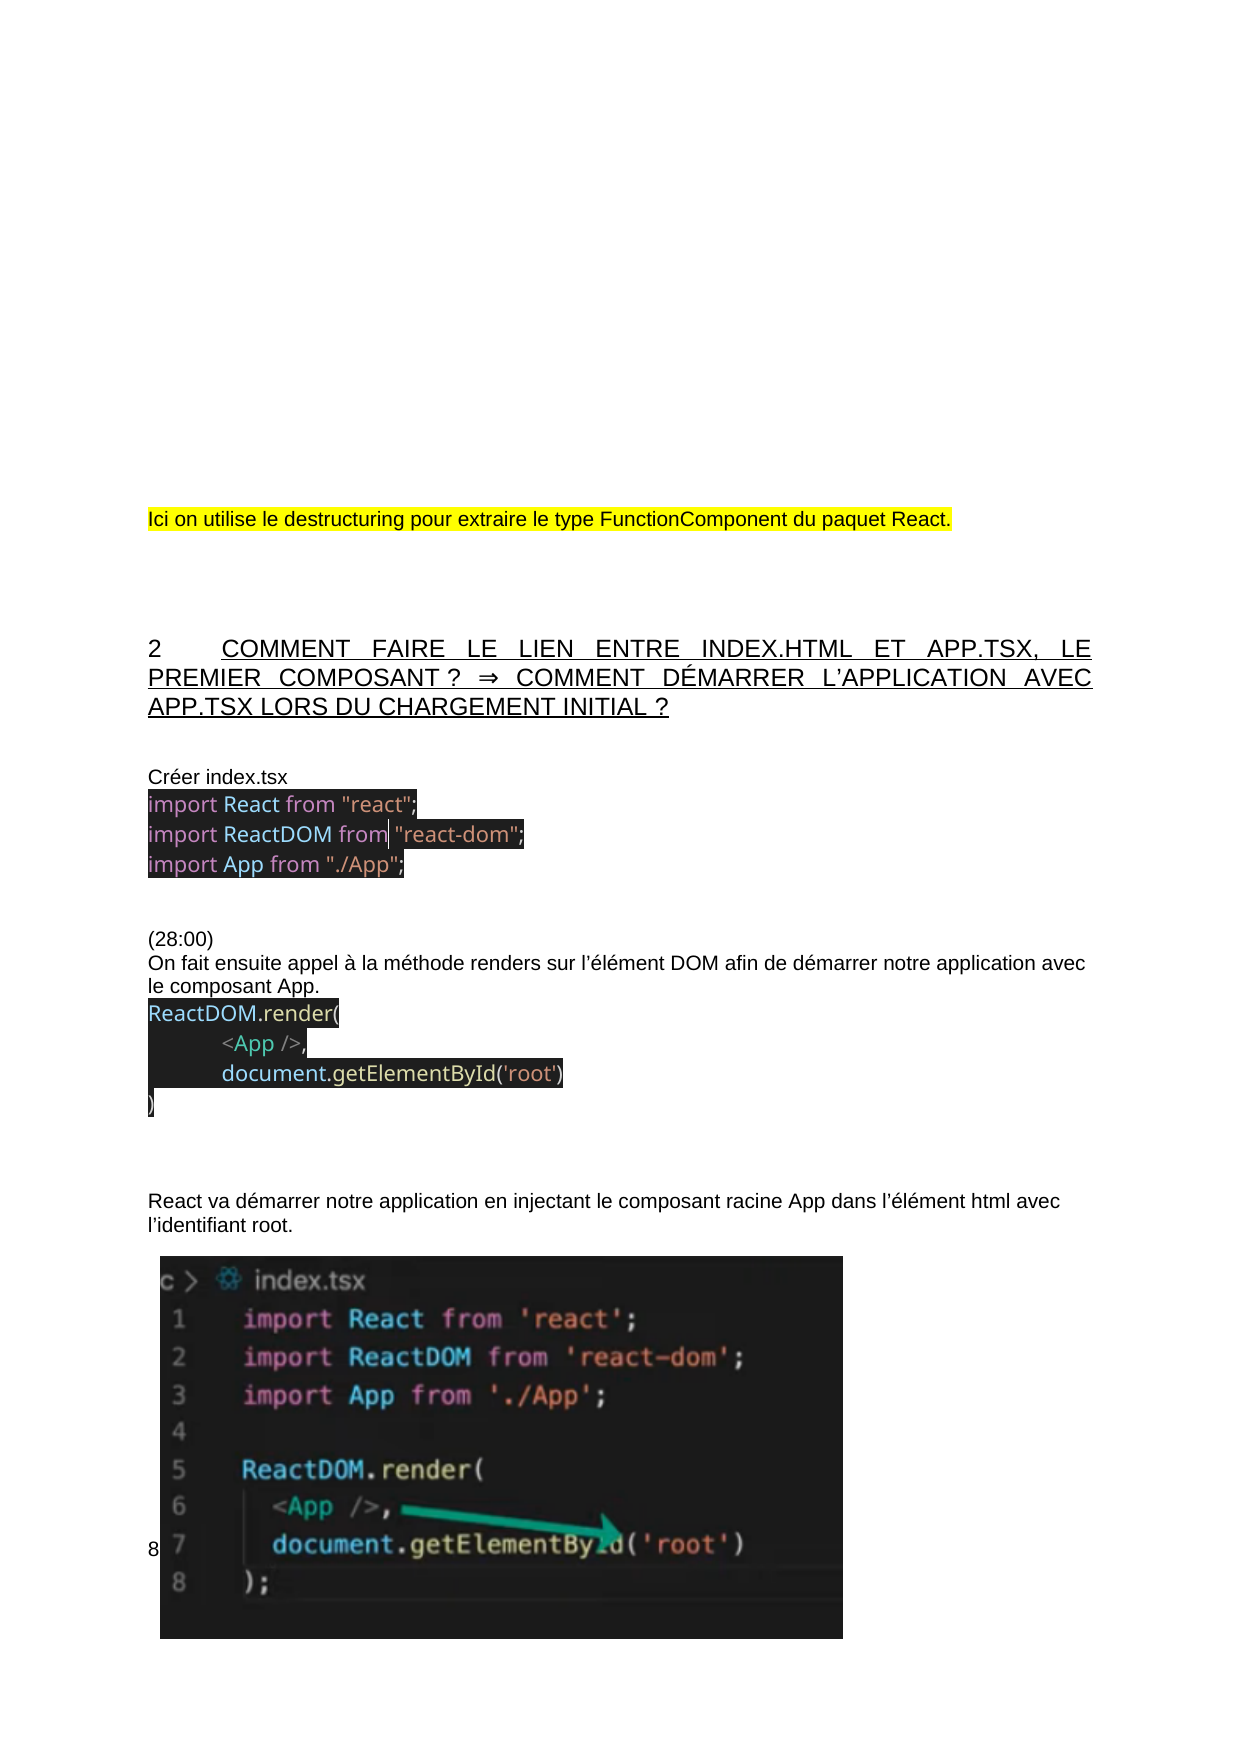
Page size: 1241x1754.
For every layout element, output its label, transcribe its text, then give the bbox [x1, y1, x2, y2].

text <App />, [148, 1028, 1093, 1058]
text React va démarrer notre application en injectant le composant racine App dans l’élément html avec l’identifiant root. [148, 1189, 1093, 1237]
subtitle Comment faire le lien entre index.html et App.tsx, le premier composant ? ⇒ comment démarrer l’application avec [148, 634, 1093, 688]
text Créer index.tsx [148, 765, 1093, 789]
picture [160, 1256, 843, 1639]
text ReactDOM.render( [148, 998, 1093, 1028]
text ) [148, 1088, 1093, 1117]
text document.getElementById('root') [148, 1058, 1093, 1088]
text import React from "react"; [148, 789, 1093, 819]
text (28:00) [148, 926, 1093, 950]
text import ReactDOM from "react-dom"; [148, 819, 1093, 849]
text import App from "./App"; [148, 849, 1093, 878]
subtitle App.tsx lors du chargement initial ? [148, 689, 1093, 720]
text On fait ensuite appel à la méthode renders sur l’élément DOM afin de démarrer notre application avec le composant App. [148, 950, 1093, 998]
text Ici on utilise le destructuring pour extraire le type FunctionComponent du paquet React. [148, 507, 1093, 531]
